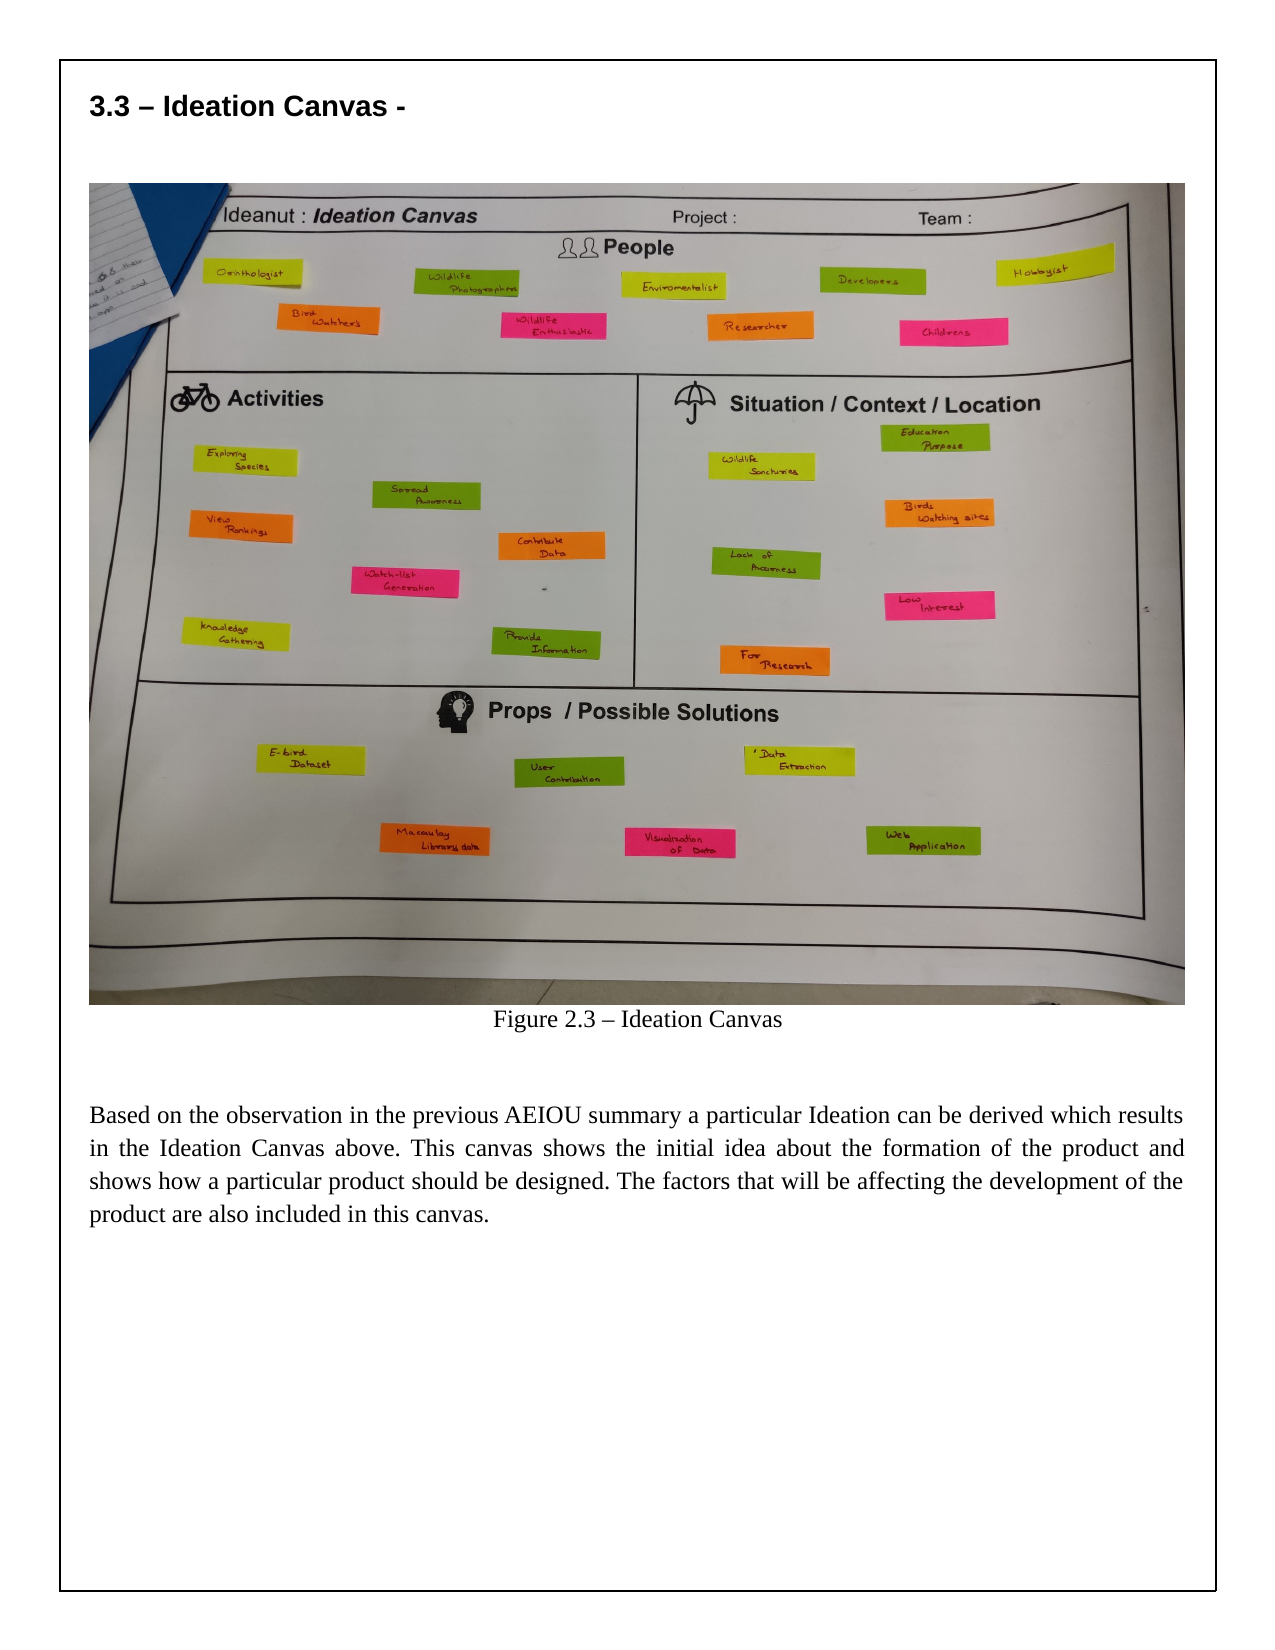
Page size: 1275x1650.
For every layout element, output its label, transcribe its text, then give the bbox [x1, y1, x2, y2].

text Figure 2.3 – Ideation Canvas [89, 1004, 1186, 1033]
text Based on the observation in the previous AEIOU summary a particular Ideation can be derived which results in the Ideation Canvas above. This canvas shows the initial idea about the formation of the product and shows how a particular product should be designed. The factors that will be affecting the development of the product are also included in this canvas. [89, 1100, 1186, 1228]
picture [89, 183, 1185, 1005]
subtitle 3.3 – Ideation Canvas - [89, 89, 1186, 123]
